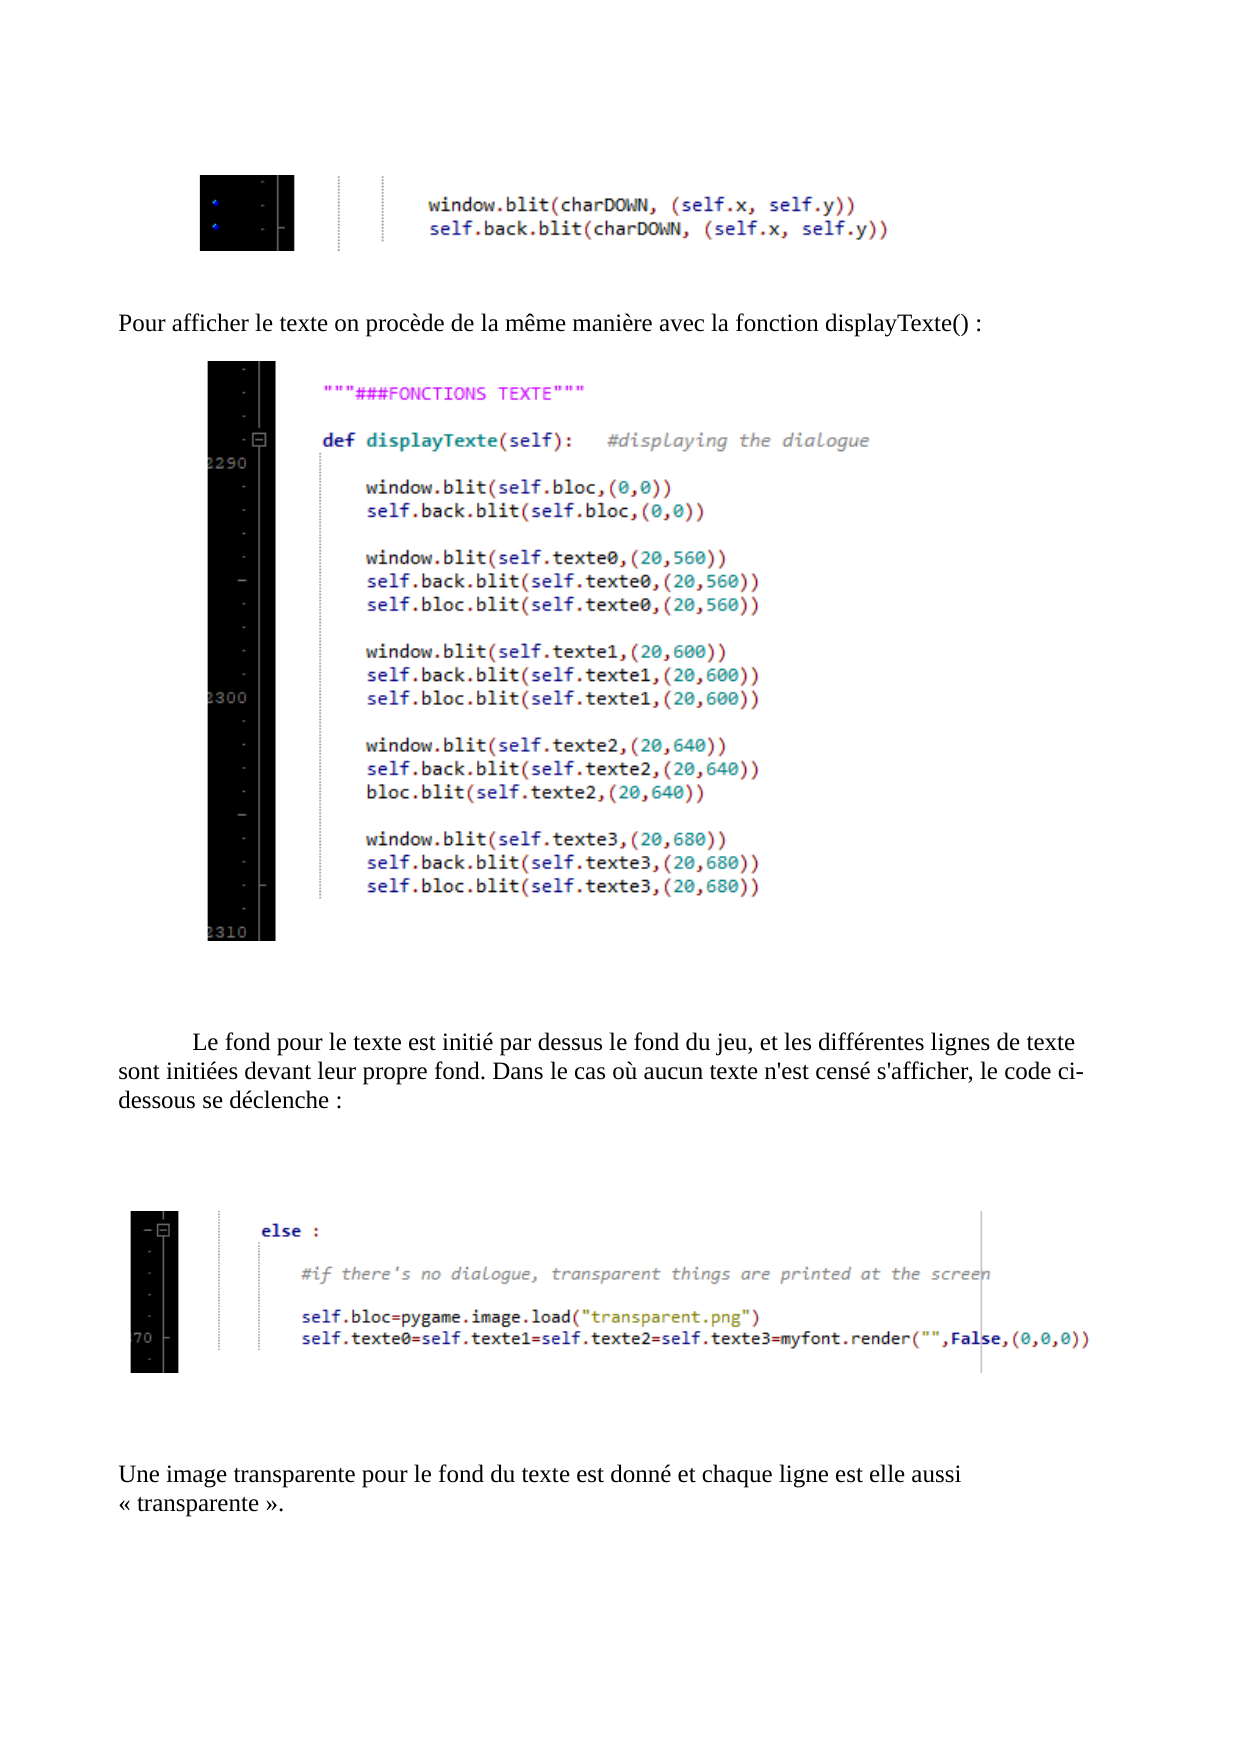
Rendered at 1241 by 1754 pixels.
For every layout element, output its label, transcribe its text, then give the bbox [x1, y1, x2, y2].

picture [207, 361, 914, 941]
text Une image transparente pour le fond du texte est donné et chaque ligne est elle aussi « transparente ». [118, 1459, 1122, 1517]
text Le fond pour le texte est initié par dessus le fond du jeu, et les différentes lignes de texte sont initiées devant leur propre fond. Dans le cas où aucun texte n'est censé s'afficher, le code ci-dessous se déclenche : [118, 1027, 1122, 1113]
picture [130, 1211, 1135, 1373]
picture [199, 175, 988, 251]
text Pour afficher le texte on procède de la même manière avec la fonction displayTexte() : [118, 308, 1122, 337]
